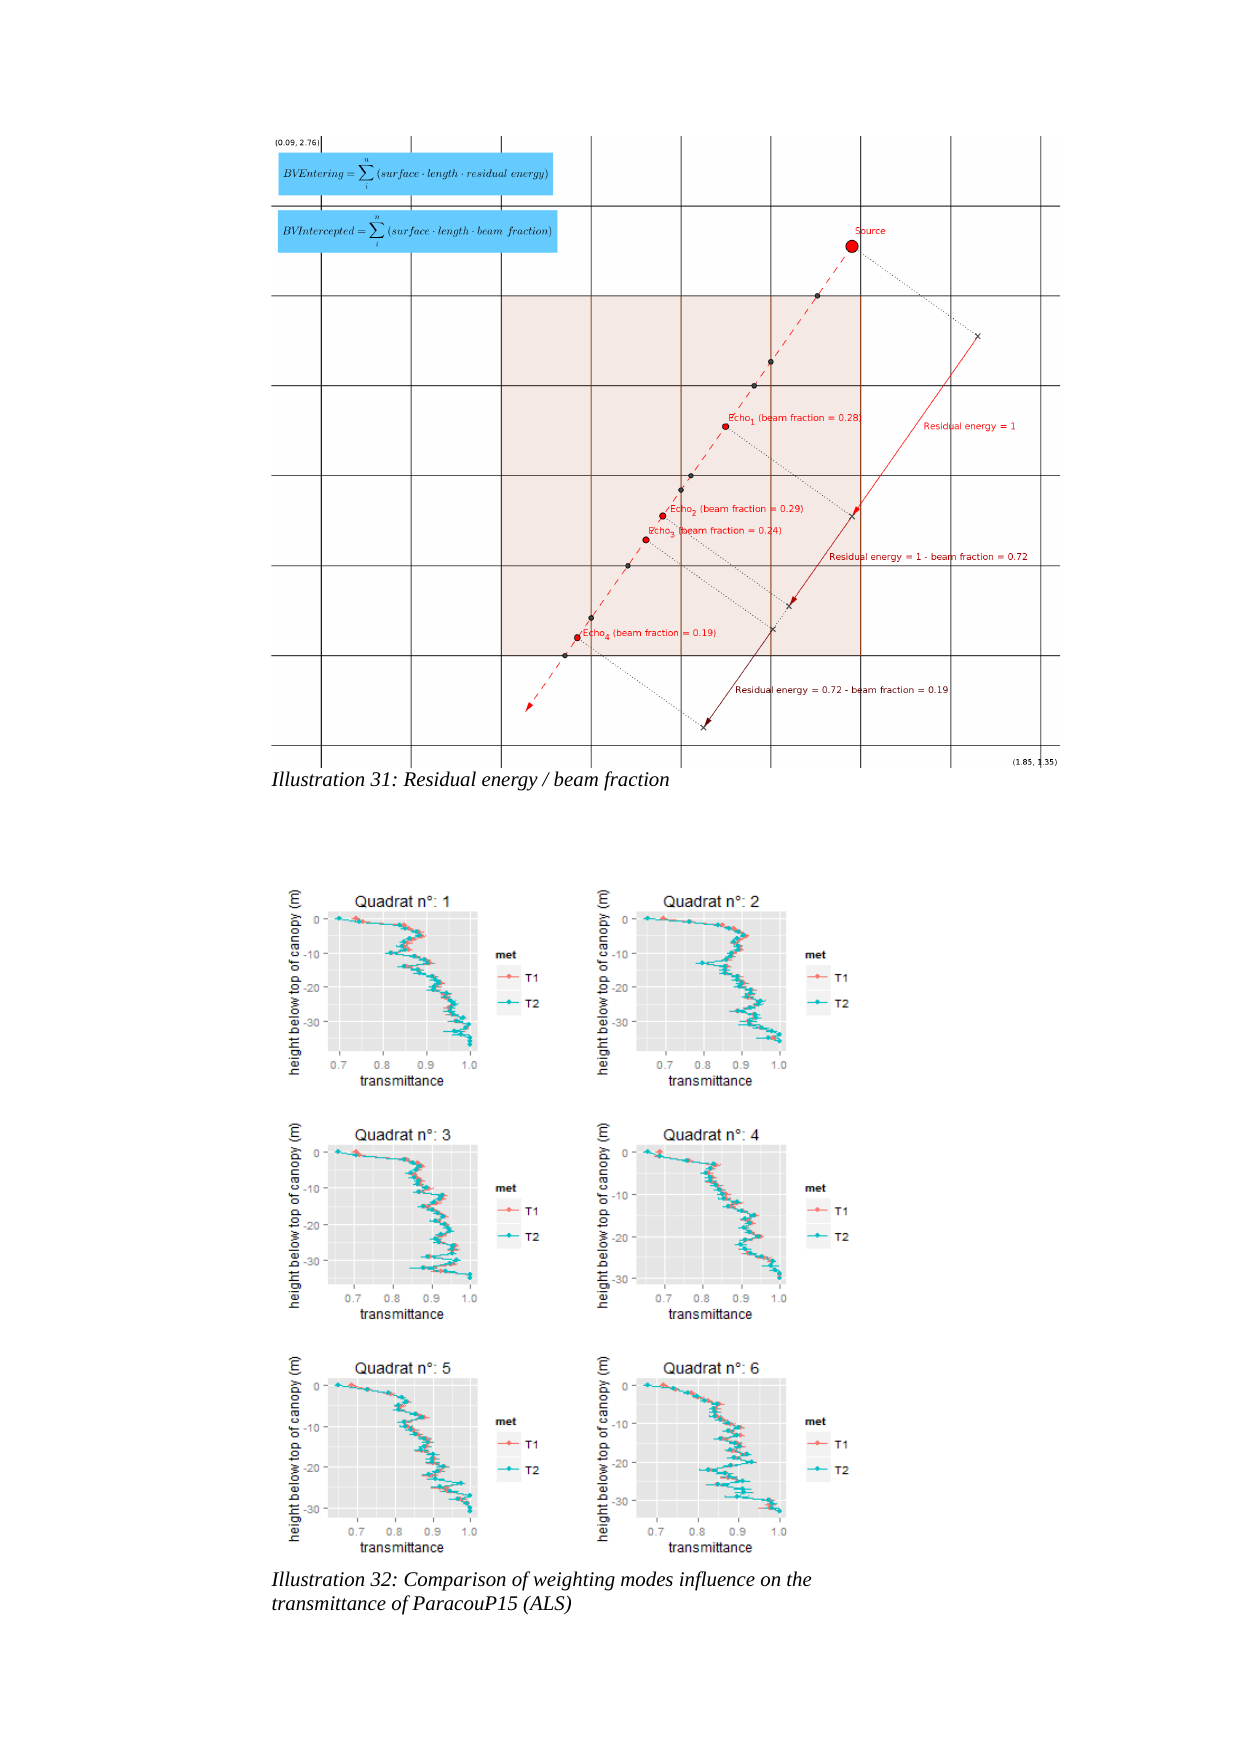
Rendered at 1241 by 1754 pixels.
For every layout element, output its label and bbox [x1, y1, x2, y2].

picture [271, 136, 1061, 768]
picture [271, 868, 888, 1568]
table_header [118, 850, 1122, 1621]
table_header [118, 768, 1122, 797]
table_header [118, 118, 1122, 767]
